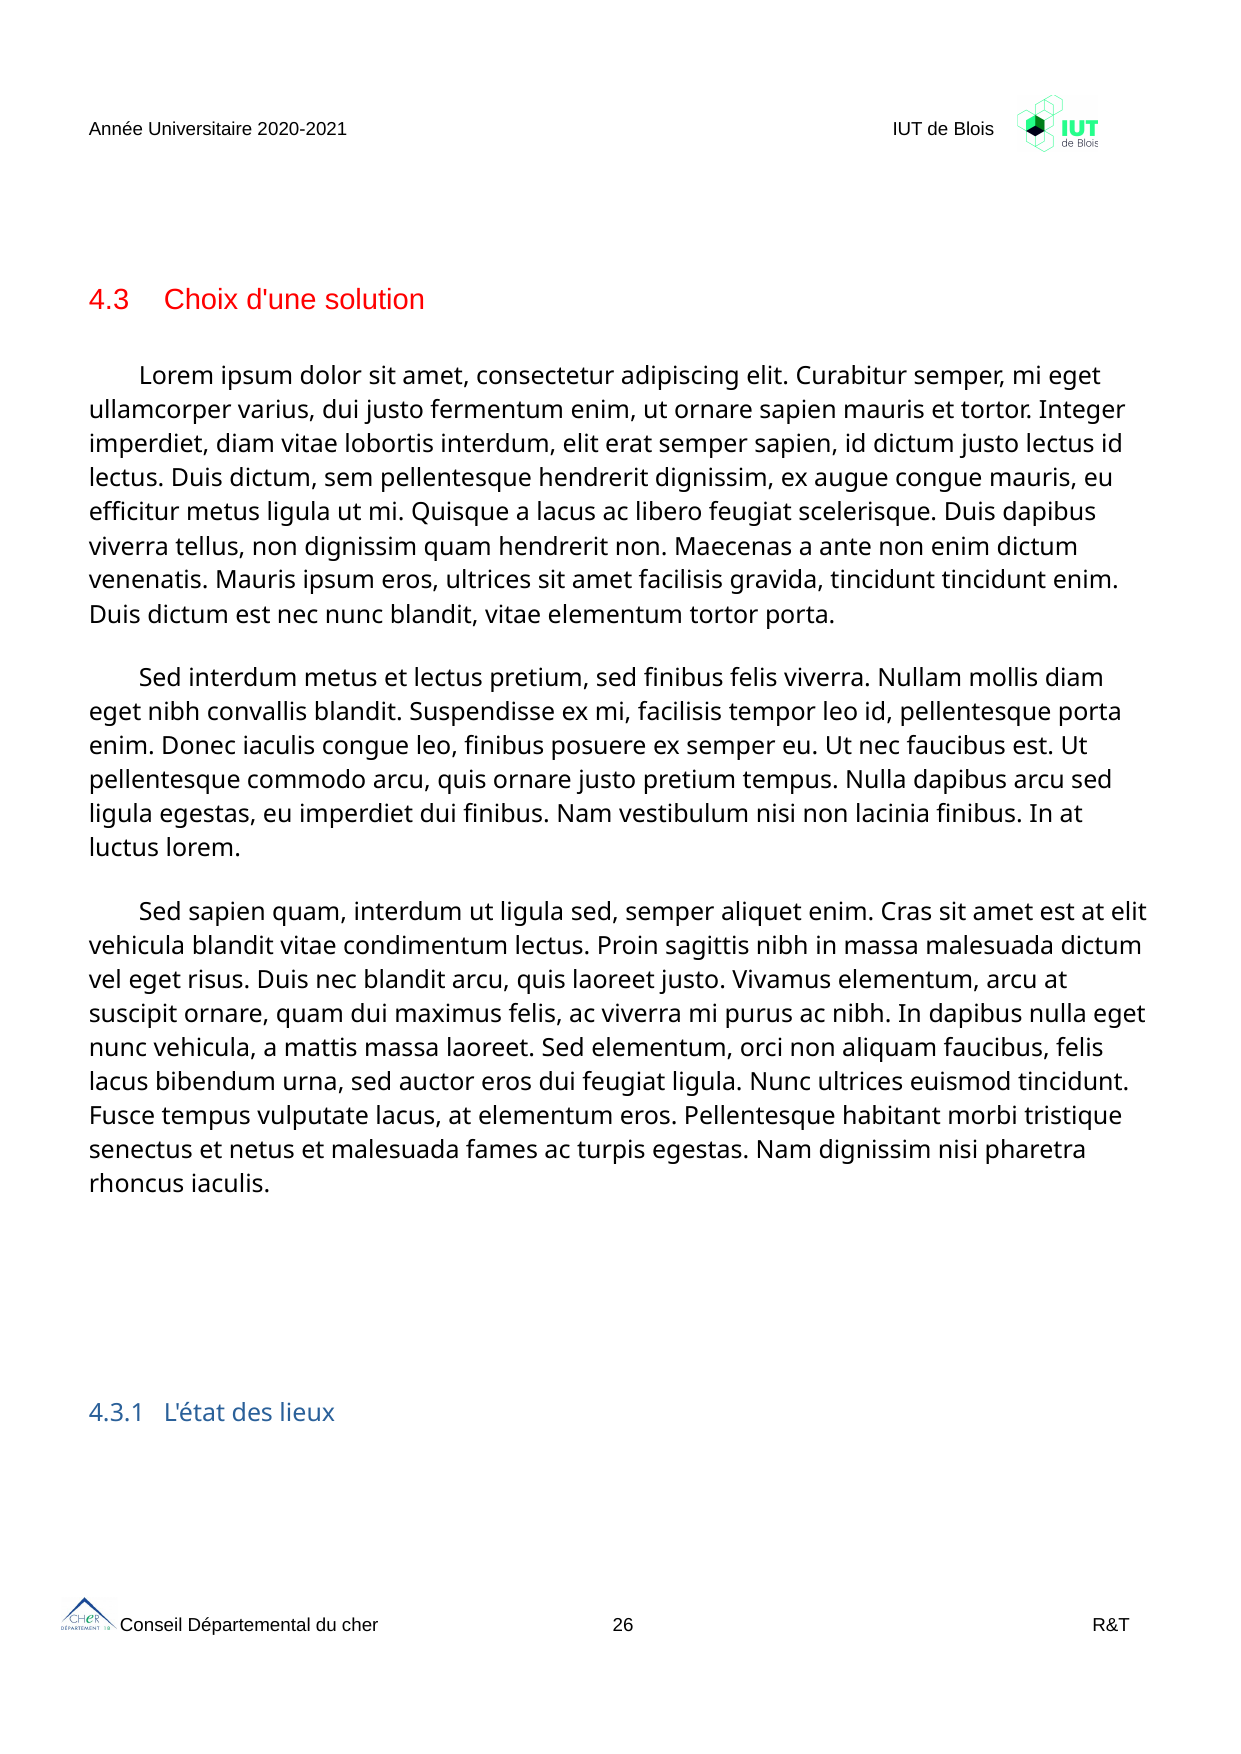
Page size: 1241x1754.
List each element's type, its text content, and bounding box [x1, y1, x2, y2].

picture [61, 1597, 118, 1630]
subtitle Choix d'une solution [88, 282, 1152, 316]
text Lorem ipsum dolor sit amet, consectetur adipiscing elit. Curabitur semper, mi eget ullamcorper varius, dui justo fermentum enim, ut ornare sapien mauris et tortor. Integer imperdiet, diam vitae lobortis interdum, elit erat semper sapien, id dictum justo lectus id lectus. Duis dictum, sem pellentesque hendrerit dignissim, ex augue congue mauris, eu efficitur metus ligula ut mi. Quisque a lacus ac libero feugiat scelerisque. Duis dapibus viverra tellus, non dignissim quam hendrerit non. Maecenas a ante non enim dictum venenatis. Mauris ipsum eros, ultrices sit amet facilisis gravida, tincidunt tincidunt enim. Duis dictum est nec nunc blandit, vitae elementum tortor porta. [88, 358, 1152, 630]
picture [1017, 95, 1098, 152]
text Sed interdum metus et lectus pretium, sed finibus felis viverra. Nullam mollis diam eget nibh convallis blandit. Suspendisse ex mi, facilisis tempor leo id, pellentesque porta enim. Donec iaculis congue leo, finibus posuere ex semper eu. Ut nec faucibus est. Ut pellentesque commodo arcu, quis ornare justo pretium tempus. Nulla dapibus arcu sed ligula egestas, eu imperdiet dui finibus. Nam vestibulum nisi non lacinia finibus. In at luctus lorem. [88, 660, 1152, 864]
subtitle L'état des lieux [88, 1395, 1152, 1429]
text Sed sapien quam, interdum ut ligula sed, semper aliquet enim. Cras sit amet est at elit vehicula blandit vitae condimentum lectus. Proin sagittis nibh in massa malesuada dictum vel eget risus. Duis nec blandit arcu, quis laoreet justo. Vivamus elementum, arcu at suscipit ornare, quam dui maximus felis, ac viverra mi purus ac nibh. In dapibus nulla eget nunc vehicula, a mattis massa laoreet. Sed elementum, orci non aliquam faucibus, felis lacus bibendum urna, sed auctor eros dui feugiat ligula. Nunc ultrices euismod tincidunt. Fusce tempus vulputate lacus, at elementum eros. Pellentesque habitant morbi tristique senectus et netus et malesuada fames ac turpis egestas. Nam dignissim nisi pharetra rhoncus iaculis. [88, 894, 1152, 1200]
